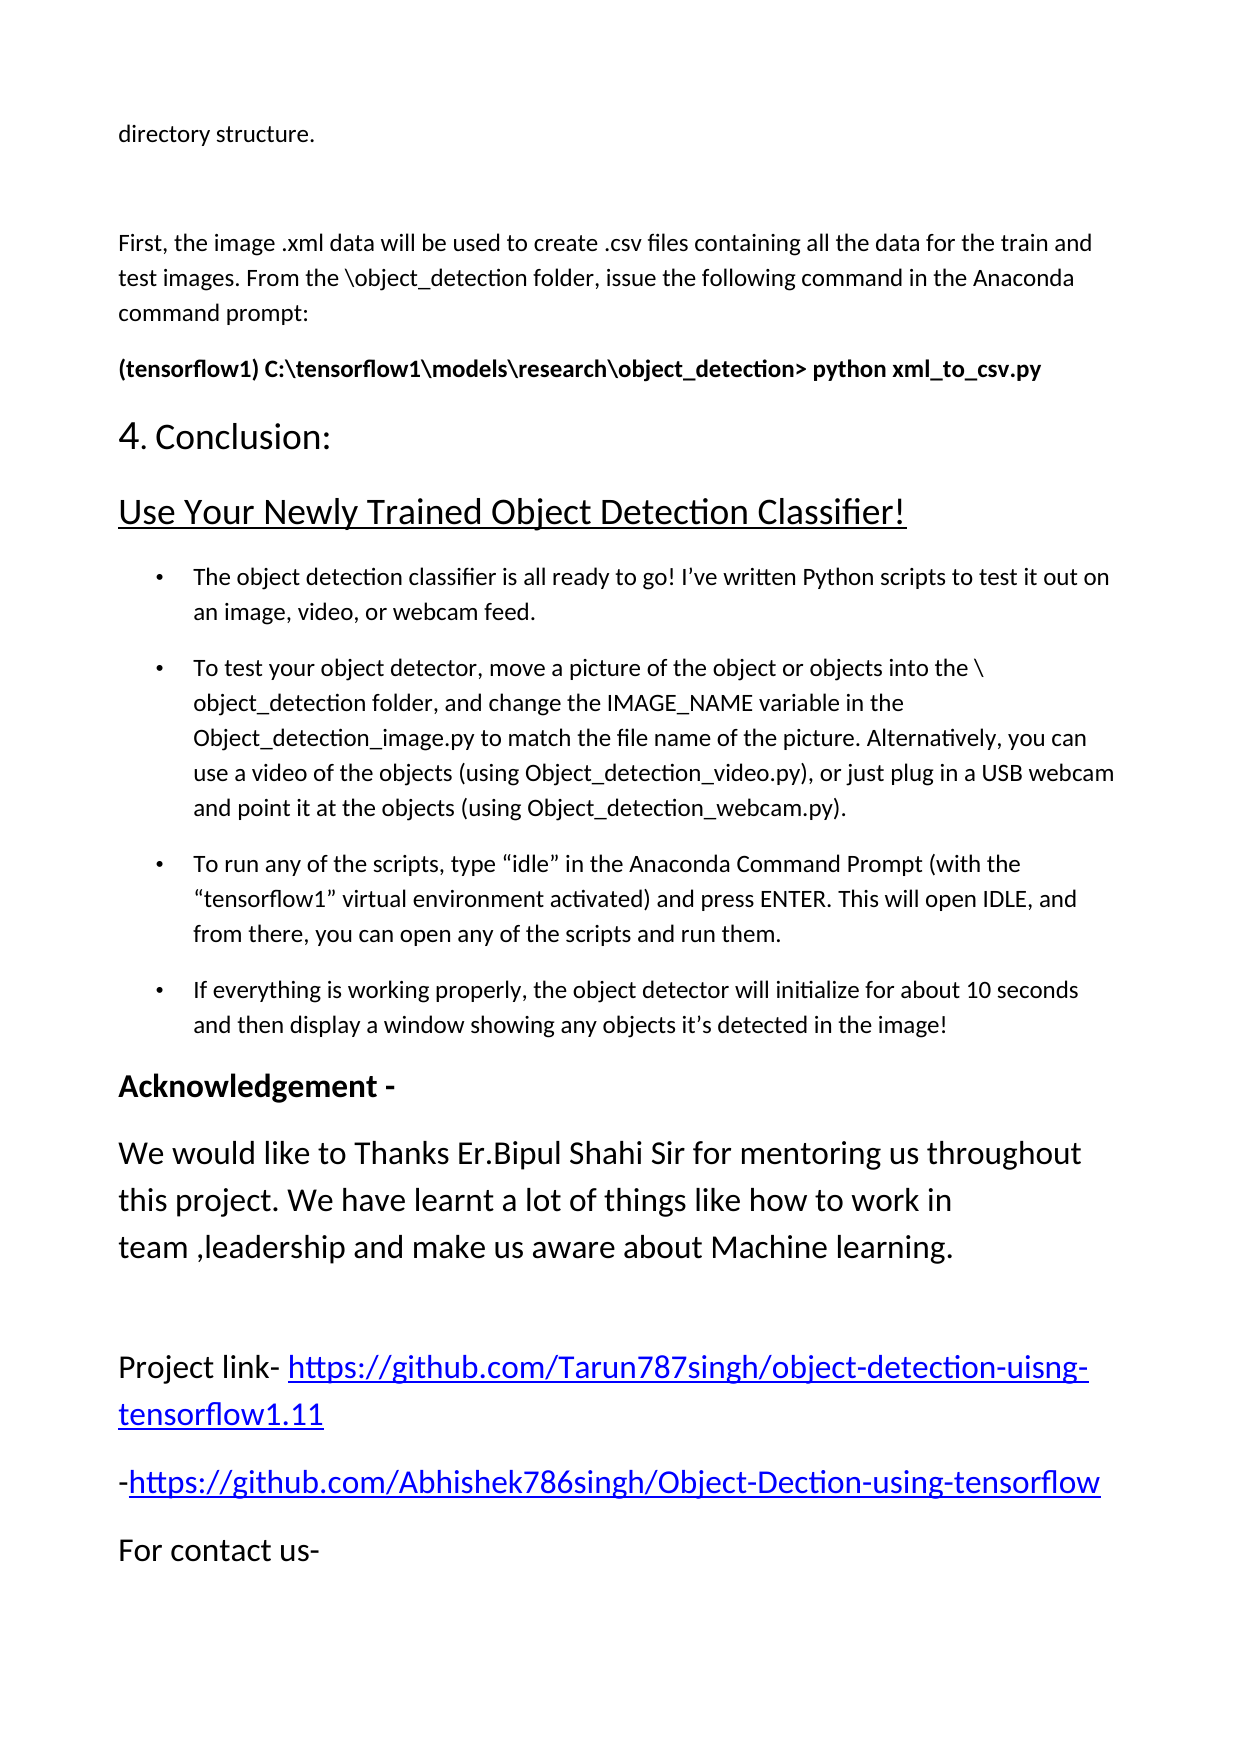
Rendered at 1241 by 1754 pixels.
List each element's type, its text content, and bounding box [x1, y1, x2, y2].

text We would like to Thanks Er.Bipul Shahi Sir for mentoring us throughout this project. We have learnt a lot of things like how to work in team ,leadership and make us aware about Machine learning. [118, 1132, 1122, 1267]
text For contact us- [118, 1528, 1122, 1569]
list To test your object detector, move a picture of the object or objects into the \object_detection folder, and change the IMAGE_NAME variable in the Object_detection_image.py to match the file name of the picture. Alternatively, you can use a video of the objects (using Object_detection_video.py), or just plug in a USB webcam and point it at the objects (using Object_detection_webcam.py). [156, 652, 1122, 823]
text (tensorflow1) C:\tensorflow1\models\research\object_detection> python xml_to_csv.py [118, 353, 1122, 383]
list If everything is working properly, the object detector will initialize for about 10 seconds and then display a window showing any objects it’s detected in the image! [156, 974, 1122, 1039]
text Use Your Newly Trained Object Detection Classifier! [118, 488, 1122, 534]
text Acknowledgement - [118, 1065, 1122, 1106]
text -https://github.com/Abhishek786singh/Object-Dection-using-tensorflow [118, 1461, 1122, 1502]
text 4. Conclusion: [118, 409, 1122, 459]
list The object detection classifier is all ready to go! I’ve written Python scripts to test it out on an image, video, or webcam feed. [156, 561, 1122, 627]
text Project link- https://github.com/Tarun787singh/object-detection-uisng-tensorflow1.11 [118, 1347, 1122, 1434]
text directory structure. [118, 118, 1122, 149]
text First, the image .xml data will be used to create .csv files containing all the data for the train and test images. From the \object_detection folder, issue the following command in the Anaconda command prompt: [118, 227, 1122, 327]
list To run any of the scripts, type “idle” in the Anaconda Command Prompt (with the “tensorflow1” virtual environment activated) and press ENTER. This will open IDLE, and from there, you can open any of the scripts and run them. [156, 848, 1122, 949]
